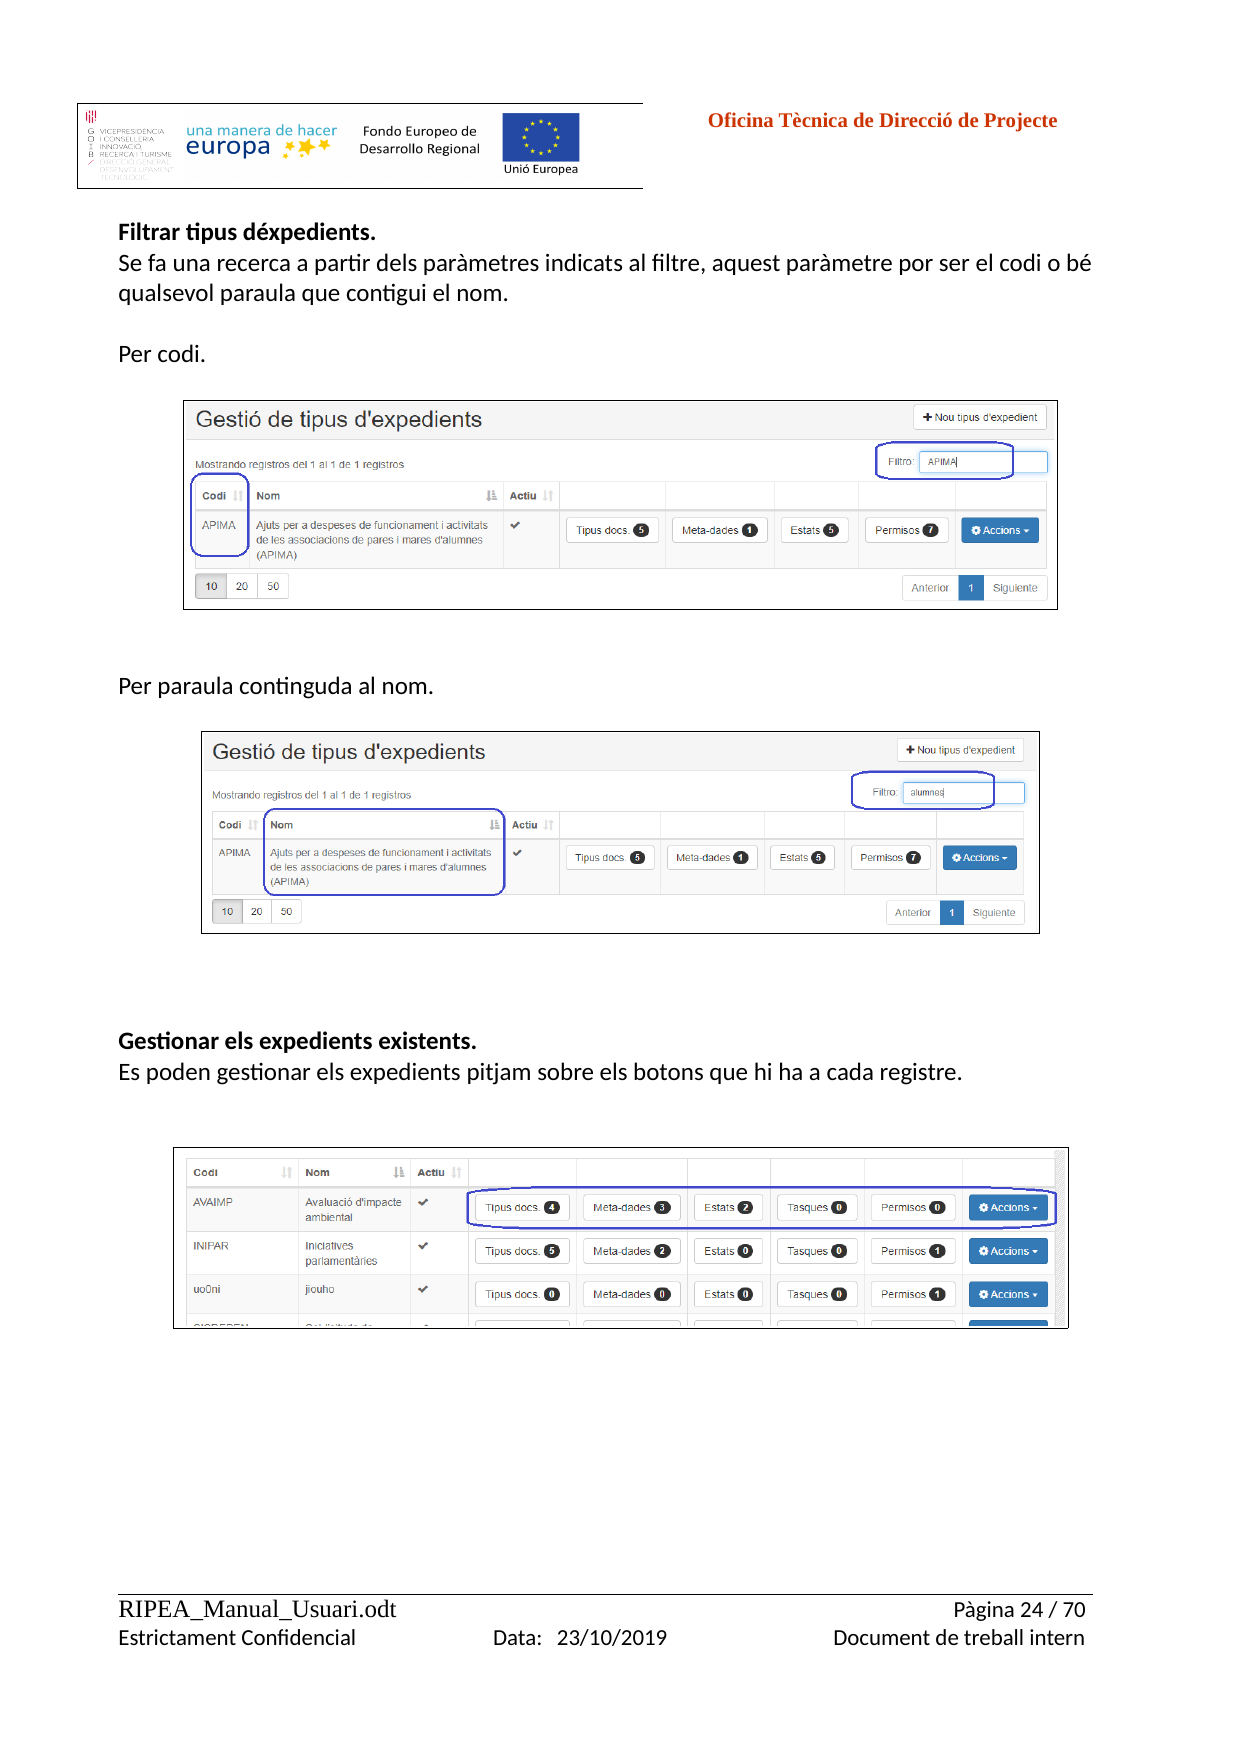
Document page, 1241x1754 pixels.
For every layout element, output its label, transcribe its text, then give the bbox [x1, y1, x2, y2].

picture [203, 733, 1037, 931]
text Se fa una recerca a partir dels paràmetres indicats al filtre, aquest paràmetre por ser el codi o bé qualsevol paraula que contigui el nom. [118, 247, 1122, 308]
text Gestionar els expedients existents. [118, 1025, 1122, 1056]
picture [82, 108, 178, 182]
picture [184, 108, 585, 182]
text Per paraula continguda al nom. [118, 670, 1122, 700]
picture [175, 1150, 1065, 1326]
text Per codi. [118, 338, 1122, 369]
text Filtrar tipus déxpedients. [118, 216, 1122, 247]
text Es poden gestionar els expedients pitjam sobre els botons que hi ha a cada registre. [118, 1056, 1122, 1086]
picture [185, 402, 1055, 606]
